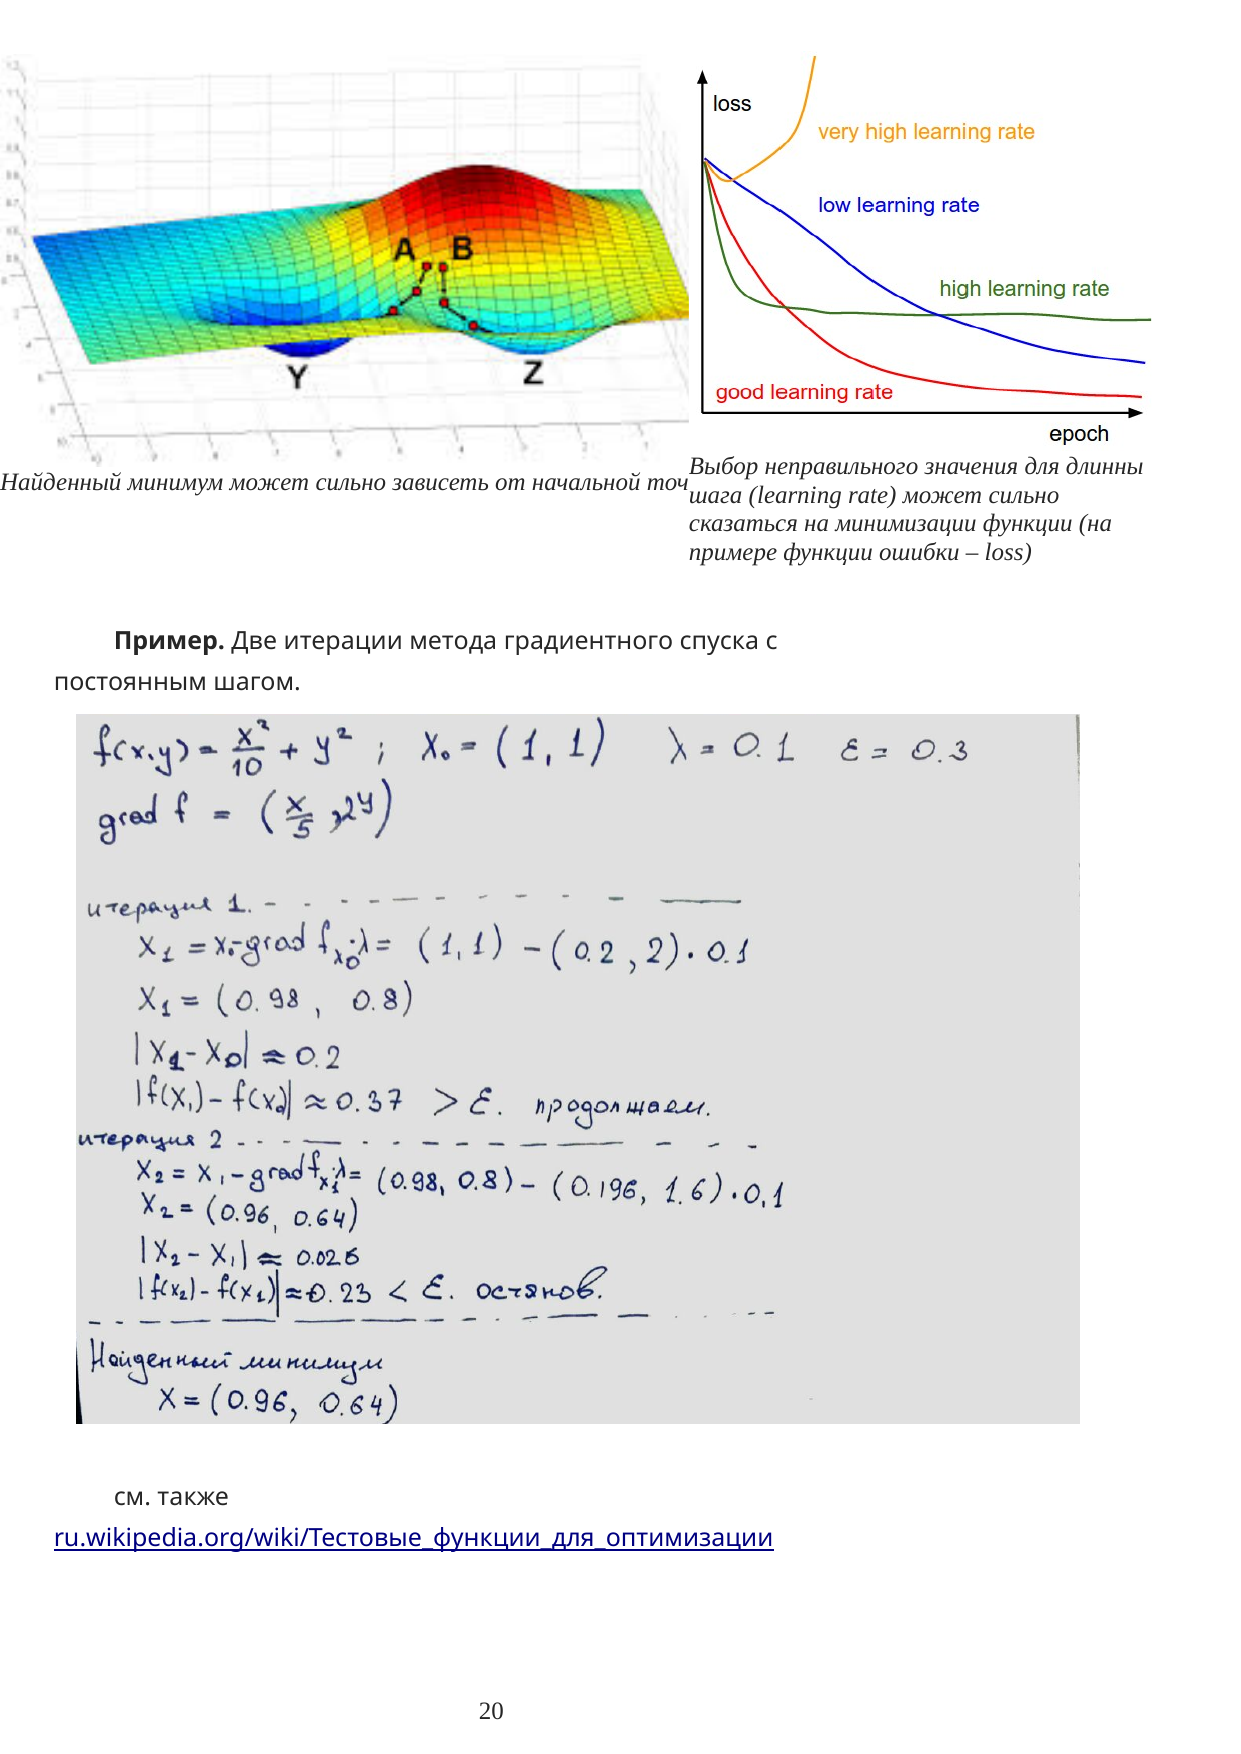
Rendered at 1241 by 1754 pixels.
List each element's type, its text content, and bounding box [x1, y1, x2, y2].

text Пример. Две итерации метода градиентного спуска с постоянным шагом. [53, 623, 928, 698]
text Выбор неправильного значения для длинны шага (learning rate) может сильно сказаться на минимизации функции (на примере функции ошибки – loss) [689, 51, 1175, 566]
picture [76, 714, 1080, 1424]
text Найденный минимум может сильно зависеть от начальной точки [0, 467, 689, 496]
picture [0, 51, 1152, 467]
text см. также ru.wikipedia.org/wiki/Тестовые_функции_для_оптимизации [53, 1479, 928, 1554]
